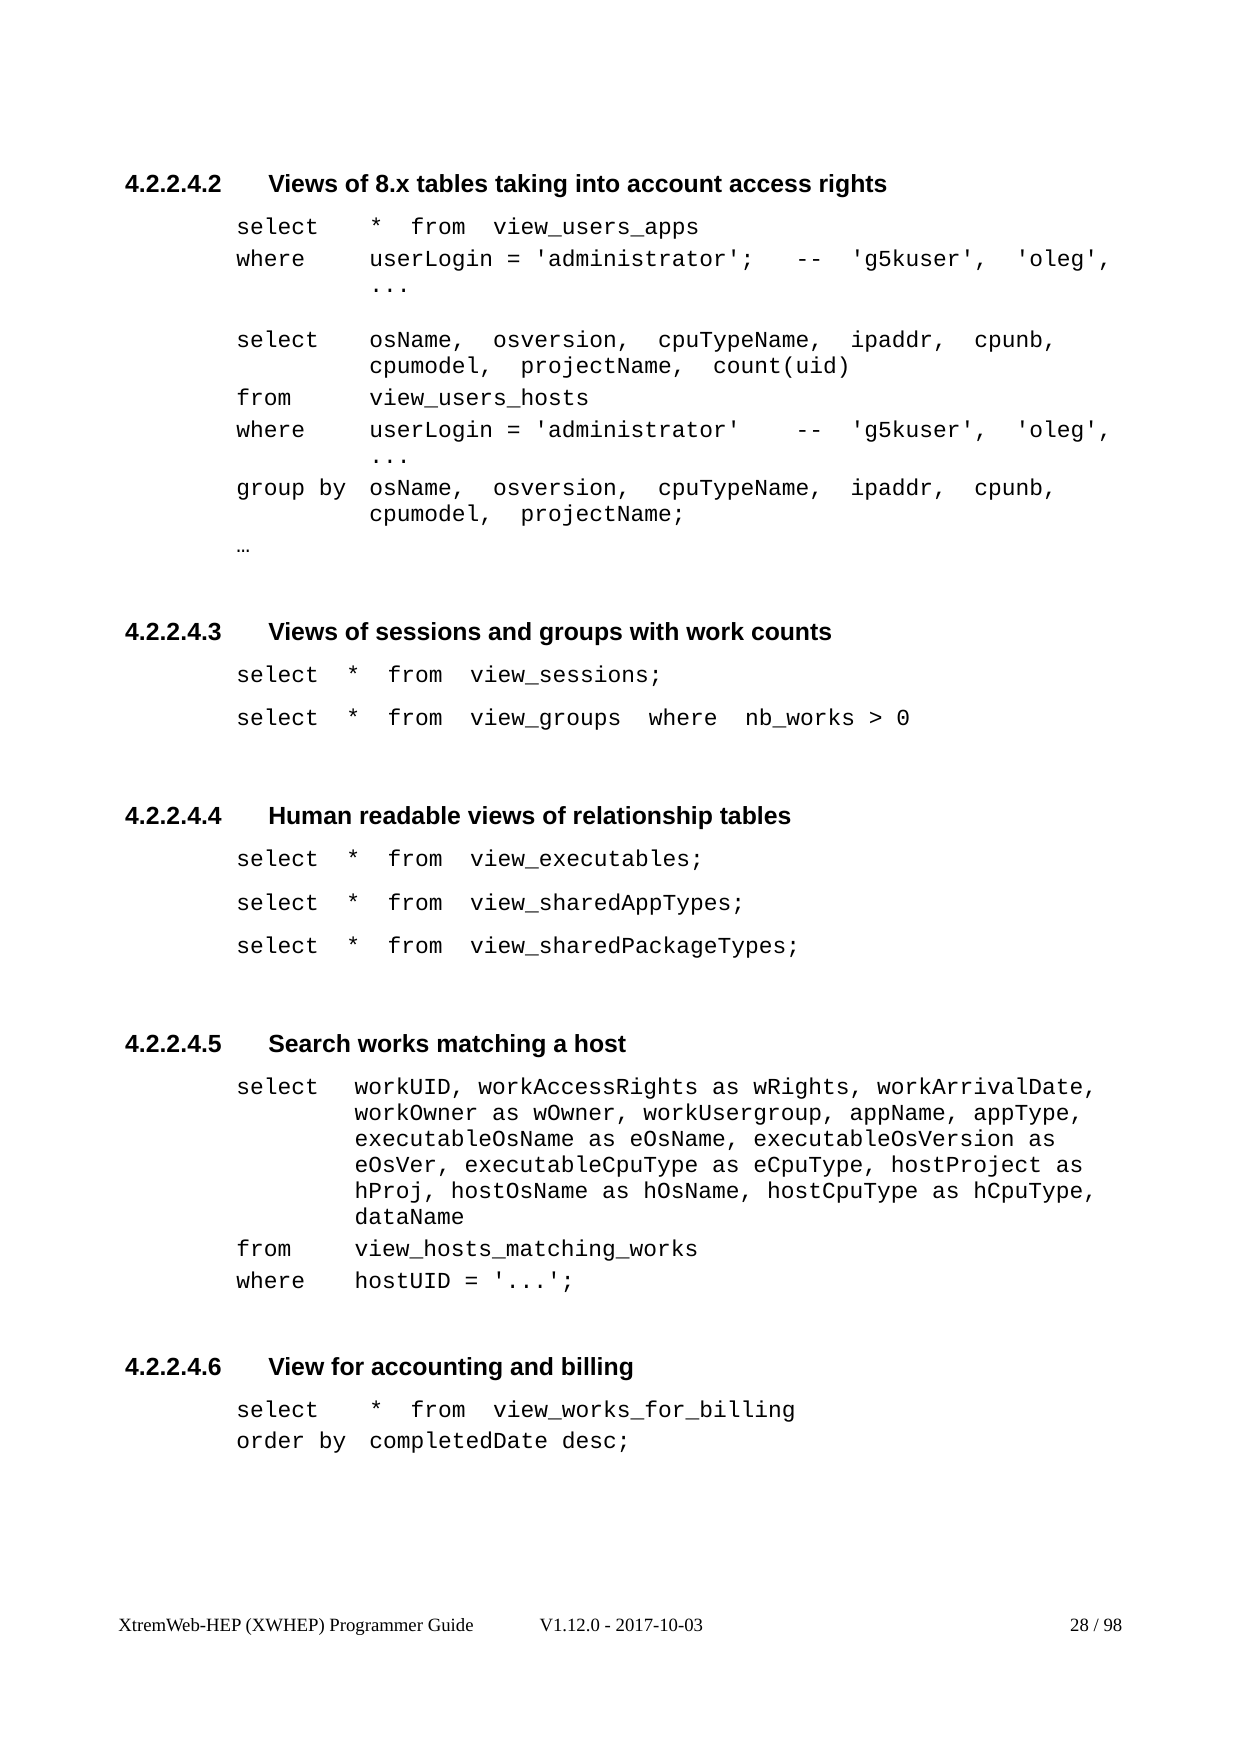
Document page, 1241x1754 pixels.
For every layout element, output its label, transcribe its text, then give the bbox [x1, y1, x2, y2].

text select workUID, workAccessRights as wRights, workArrivalDate, workOwner as wOwner, workUsergroup, appName, appType, executableOsName as eOsName, executableOsVersion as eOsVer, executableCpuType as eCpuType, hostProject as hProj, hostOsName as hOsName, hostCpuType as hCpuType, dataName [236, 1076, 1122, 1231]
text order by completedDate desc; [236, 1430, 1122, 1456]
text where hostUID = '...'; [236, 1269, 1122, 1295]
text where userLogin = 'administrator' -- 'g5kuser', 'oleg', ... [236, 418, 1122, 470]
text … [236, 534, 1122, 560]
text select * from view_executables; [236, 847, 1122, 873]
text select * from view_users_apps [236, 215, 1122, 241]
text where userLogin = 'administrator'; -- 'g5kuser', 'oleg', ... [236, 247, 1122, 299]
text from view_hosts_matching_works [236, 1237, 1122, 1263]
text select * from view_works_for_billing [236, 1398, 1122, 1424]
text select * from view_sharedAppTypes; [236, 891, 1122, 917]
text from view_users_hosts [236, 386, 1122, 412]
text select * from view_sessions; [236, 663, 1122, 689]
text group by osName, osversion, cpuTypeName, ipaddr, cpunb, cpumodel, projectName; [236, 476, 1122, 528]
subtitle View for accounting and billing [118, 1352, 1122, 1380]
subtitle Search works matching a host [118, 1029, 1122, 1058]
subtitle Views of sessions and groups with work counts [118, 617, 1122, 645]
subtitle Human readable views of relationship tables [118, 801, 1122, 830]
subtitle Views of 8.x tables taking into account access rights [118, 169, 1122, 198]
text select * from view_sharedPackageTypes; [236, 935, 1122, 961]
text select osName, osversion, cpuTypeName, ipaddr, cpunb, cpumodel, projectName, count(uid) [236, 328, 1122, 380]
text select * from view_groups where nb_works > 0 [236, 707, 1122, 732]
